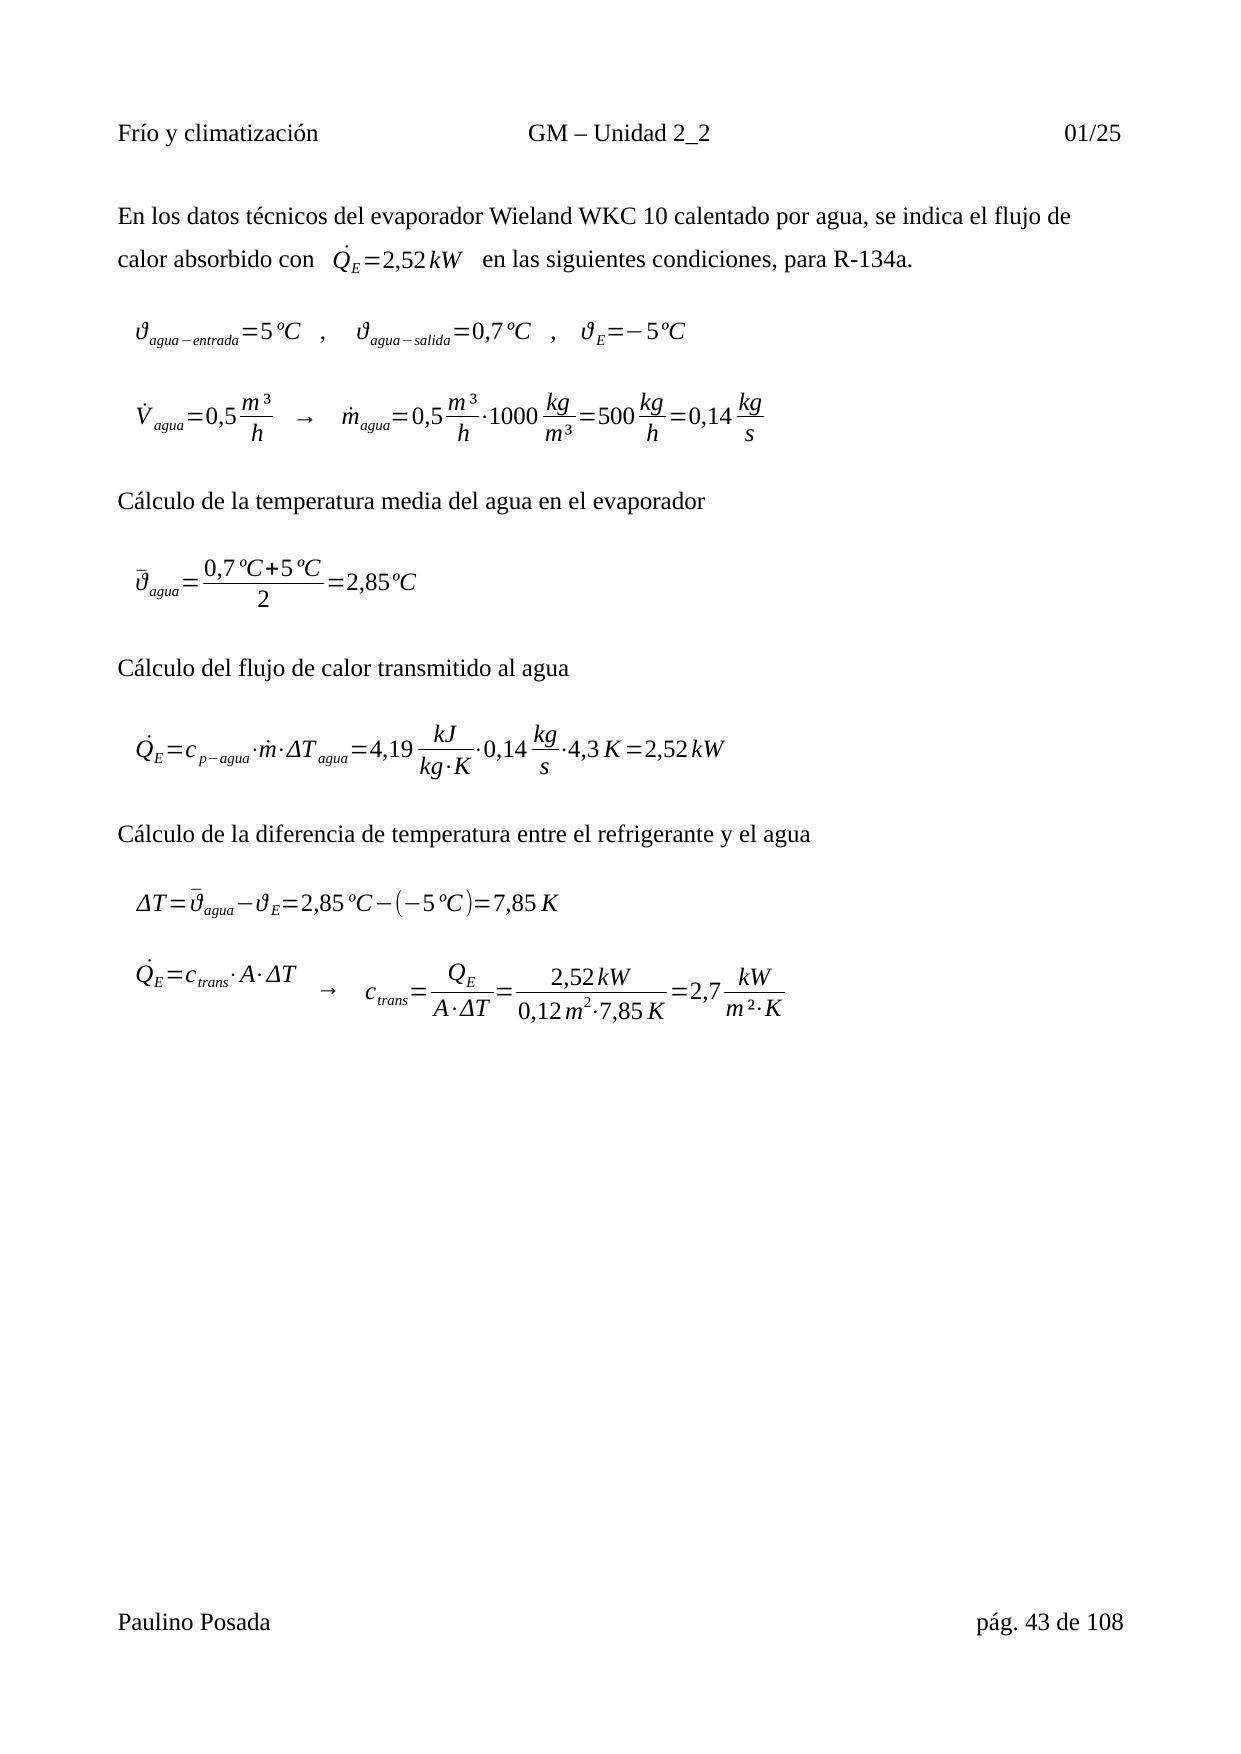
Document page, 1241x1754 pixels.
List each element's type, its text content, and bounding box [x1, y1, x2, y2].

text → [117, 959, 1123, 1025]
text Cálculo de la diferencia de temperatura entre el refrigerante y el agua [117, 819, 1123, 848]
text , , [117, 316, 1123, 349]
text En los datos técnicos del evaporador Wieland WKC 10 calentado por agua, se indica el flujo de calor absorbido conen las siguientes condiciones, para R-134a. [117, 201, 1123, 277]
text → [117, 388, 1123, 447]
text Cálculo de la temperatura media del agua en el evaporador [117, 486, 1123, 515]
text Cálculo del flujo de calor transmitido al agua [117, 653, 1123, 682]
